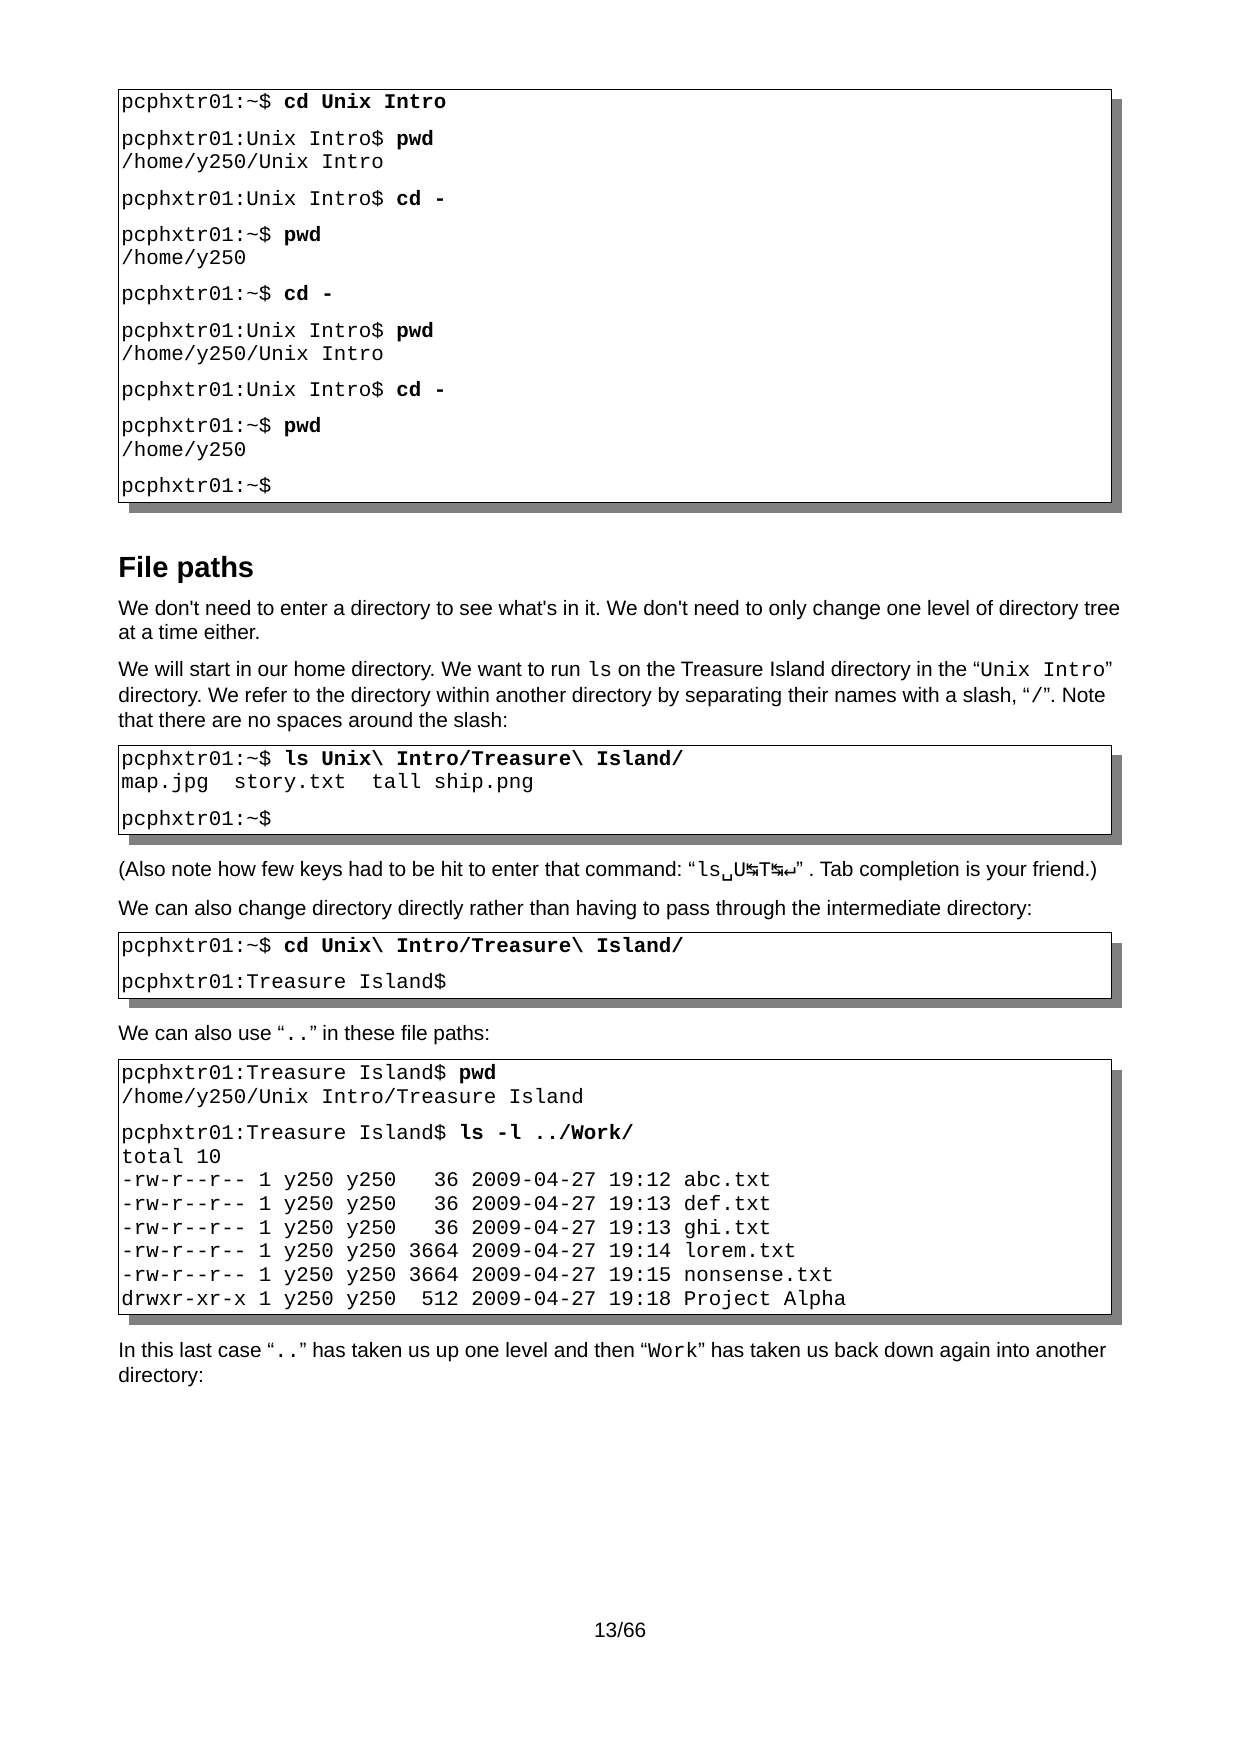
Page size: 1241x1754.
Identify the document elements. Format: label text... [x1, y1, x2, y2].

text We will start in our home directory. We want to run ls on the Treasure Island directory in the “Unix Intro” directory. We refer to the directory within another directory by separating their names with a slash, “/”. Note that there are no spaces around the slash: [118, 657, 1122, 732]
text pcphxtr01:Treasure Island$ pwd /home/y250/Unix Intro/Treasure Island [119, 1060, 1111, 1110]
text We don't need to enter a directory to see what's in it. We don't need to only change one level of directory tree at a time either. [118, 596, 1122, 644]
text pcphxtr01:~$ ls Unix\ Intro/Treasure\ Island/ map.jpg story.txt tall ship.png [119, 746, 1111, 795]
text We can also use “..” in these file paths: [118, 1021, 1122, 1047]
text pcphxtr01:~$ pwd /home/y250 [119, 221, 1111, 271]
text pcphxtr01:~$ cd Unix Intro [119, 90, 1111, 115]
text pcphxtr01:Unix Intro$ cd - [119, 184, 1111, 211]
text pcphxtr01:~$ pwd /home/y250 [119, 412, 1111, 463]
text pcphxtr01:~$ [119, 472, 1111, 502]
text pcphxtr01:Unix Intro$ pwd /home/y250/Unix Intro [119, 317, 1111, 367]
text pcphxtr01:~$ [119, 804, 1111, 834]
text pcphxtr01:~$ cd - [119, 280, 1111, 307]
text In this last case “..” has taken us up one level and then “Work” has taken us back down again into another directory: [118, 1337, 1122, 1387]
text pcphxtr01:Unix Intro$ pwd /home/y250/Unix Intro [119, 125, 1111, 175]
subtitle File paths [118, 550, 1122, 584]
text We can also change directory directly rather than having to pass through the intermediate directory: [118, 896, 1122, 919]
text (Also note how few keys had to be hit to enter that command: “ls␣U↹T↹↵” . Tab completion is your friend.) [118, 857, 1122, 883]
text pcphxtr01:Treasure Island$ [119, 968, 1111, 998]
text pcphxtr01:Treasure Island$ ls -l ../Work/ total 10 -rw-r--r-- 1 y250 y250 36 2009-04-27 19:12 abc.txt -rw-r--r-- 1 y250 y250 36 2009-04-27 19:13 def.txt -rw-r--r-- 1 y250 y250 36 2009-04-27 19:13 ghi.txt -rw-r--r-- 1 y250 y250 3664 2009-04-27 19:14 lorem.txt -rw-r--r-- 1 y250 y250 3664 2009-04-27 19:15 nonsense.txt drwxr-xr-x 1 y250 y250 512 2009-04-27 19:18 Project Alpha [119, 1119, 1111, 1314]
text pcphxtr01:~$ cd Unix\ Intro/Treasure\ Island/ [119, 933, 1111, 959]
text pcphxtr01:Unix Intro$ cd - [119, 376, 1111, 403]
